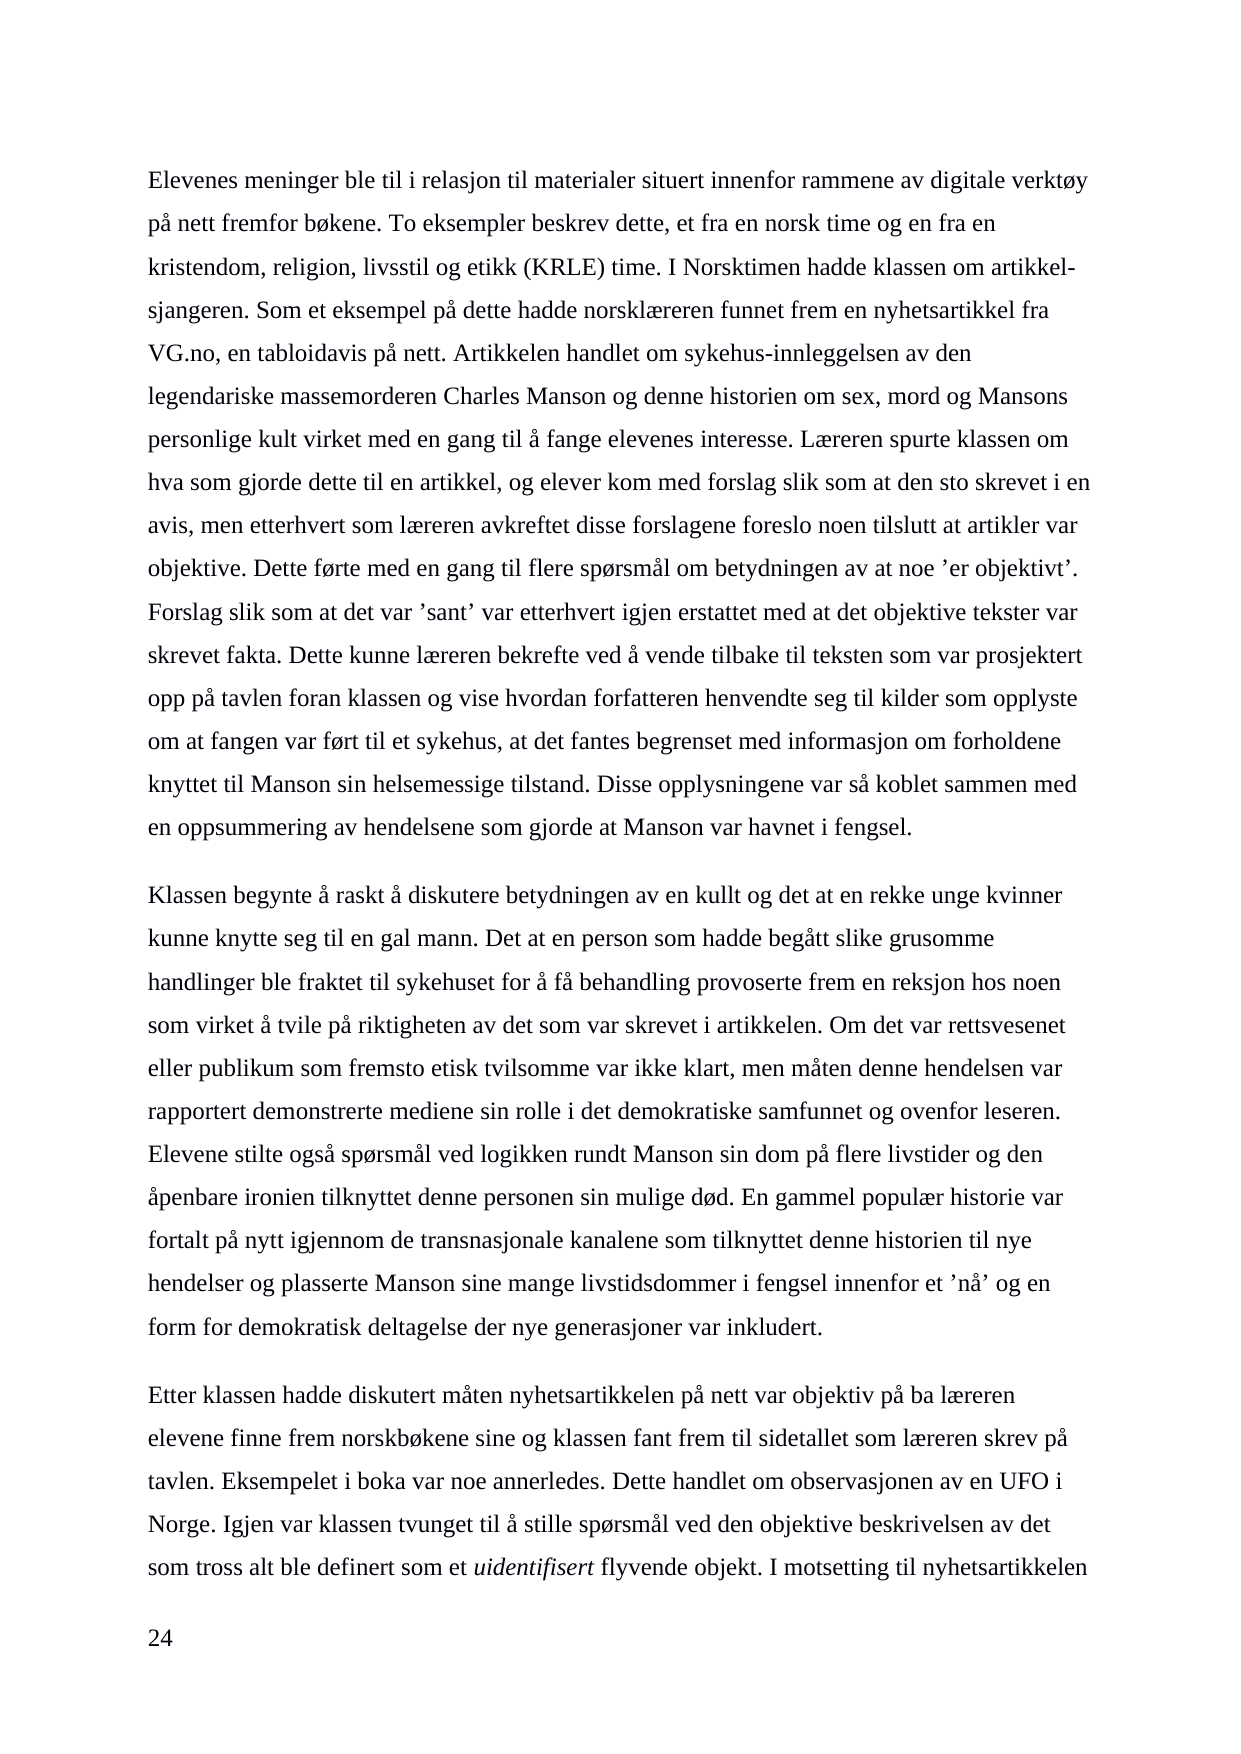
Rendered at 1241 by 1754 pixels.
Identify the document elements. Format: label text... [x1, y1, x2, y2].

text Klassen begynte å raskt å diskutere betydningen av en kullt og det at en rekke unge kvinner kunne knytte seg til en gal mann. Det at en person som hadde begått slike grusomme handlinger ble fraktet til sykehuset for å få behandling provoserte frem en reksjon hos noen som virket å tvile på riktigheten av det som var skrevet i artikkelen. Om det var rettsvesenet eller publikum som fremsto etisk tvilsomme var ikke klart, men måten denne hendelsen var rapportert demonstrerte mediene sin rolle i det demokratiske samfunnet og ovenfor leseren. Elevene stilte også spørsmål ved logikken rundt Manson sin dom på flere livstider og den åpenbare ironien tilknyttet denne personen sin mulige død. En gammel populær historie var fortalt på nytt igjennom de transnasjonale kanalene som tilknyttet denne historien til nye hendelser og plasserte Manson sine mange livstidsdommer i fengsel innenfor et ’nå’ og en form for demokratisk deltagelse der nye generasjoner var inkludert. [148, 880, 1092, 1340]
text Etter klassen hadde diskutert måten nyhetsartikkelen på nett var objektiv på ba læreren elevene finne frem norskbøkene sine og klassen fant frem til sidetallet som læreren skrev på tavlen. Eksempelet i boka var noe annerledes. Dette handlet om observasjonen av en UFO i Norge. Igjen var klassen tvunget til å stille spørsmål ved den objektive beskrivelsen av det som tross alt ble definert som et uidentifisert flyvende objekt. I motsetting til nyhetsartikkelen [148, 1380, 1092, 1581]
text Elevenes meninger ble til i relasjon til materialer situert innenfor rammene av digitale verktøy på nett fremfor bøkene. To eksempler beskrev dette, et fra en norsk time og en fra en kristendom, religion, livsstil og etikk (KRLE) time. I Norsktimen hadde klassen om artikkel-sjangeren. Som et eksempel på dette hadde norsklæreren funnet frem en nyhetsartikkel fra VG.no, en tabloidavis på nett. Artikkelen handlet om sykehus-innleggelsen av den legendariske massemorderen Charles Manson og denne historien om sex, mord og Mansons personlige kult virket med en gang til å fange elevenes interesse. Læreren spurte klassen om hva som gjorde dette til en artikkel, og elever kom med forslag slik som at den sto skrevet i en avis, men etterhvert som læreren avkreftet disse forslagene foreslo noen tilslutt at artikler var objektive. Dette førte med en gang til flere spørsmål om betydningen av at noe ’er objektivt’. Forslag slik som at det var ’sant’ var etterhvert igjen erstattet med at det objektive tekster var skrevet fakta. Dette kunne læreren bekrefte ved å vende tilbake til teksten som var prosjektert opp på tavlen foran klassen og vise hvordan forfatteren henvendte seg til kilder som opplyste om at fangen var ført til et sykehus, at det fantes begrenset med informasjon om forholdene knyttet til Manson sin helsemessige tilstand. Disse opplysningene var så koblet sammen med en oppsummering av hendelsene som gjorde at Manson var havnet i fengsel. [148, 165, 1092, 841]
